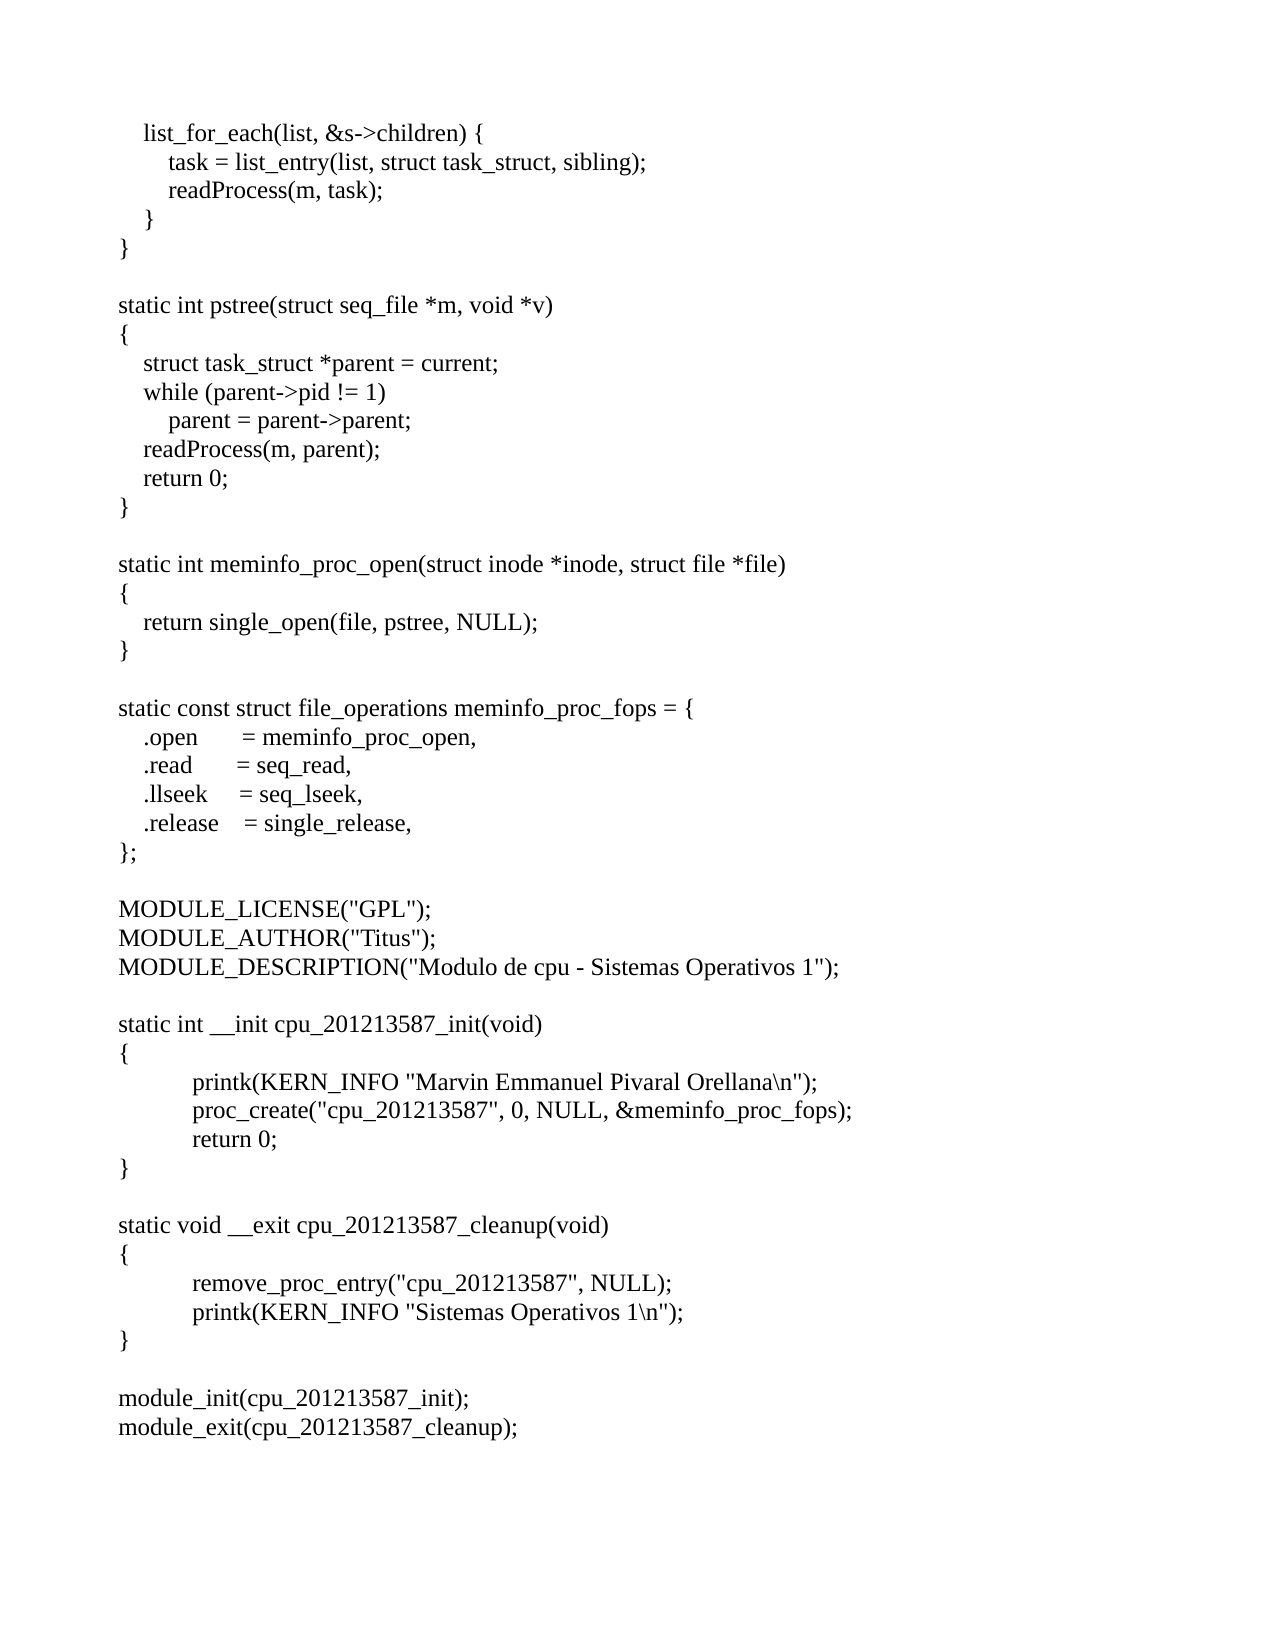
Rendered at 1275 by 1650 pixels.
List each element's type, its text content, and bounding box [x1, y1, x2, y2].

text .release = single_release, [118, 808, 1157, 837]
text static void __exit cpu_201213587_cleanup(void) [118, 1211, 1157, 1239]
text { [118, 578, 1157, 607]
text } [118, 204, 1157, 233]
text static int __init cpu_201213587_init(void) [118, 1009, 1157, 1038]
text return single_open(file, pstree, NULL); [118, 607, 1157, 636]
text .llseek = seq_lseek, [118, 779, 1157, 808]
text static int pstree(struct seq_file *m, void *v) [118, 291, 1157, 319]
text readProcess(m, parent); [118, 434, 1157, 463]
text parent = parent->parent; [118, 406, 1157, 434]
text proc_create("cpu_201213587", 0, NULL, &meminfo_proc_fops); [118, 1096, 1157, 1124]
text { [118, 319, 1157, 348]
text printk(KERN_INFO "Sistemas Operativos 1\n"); [118, 1297, 1157, 1326]
text MODULE_AUTHOR("Titus"); [118, 923, 1157, 952]
text static const struct file_operations meminfo_proc_fops = { [118, 693, 1157, 722]
text .read = seq_read, [118, 751, 1157, 779]
text MODULE_DESCRIPTION("Modulo de cpu - Sistemas Operativos 1"); [118, 952, 1157, 981]
text { [118, 1239, 1157, 1268]
text { [118, 1038, 1157, 1067]
text struct task_struct *parent = current; [118, 348, 1157, 377]
text } [118, 233, 1157, 262]
text } [118, 636, 1157, 664]
text return 0; [118, 1124, 1157, 1153]
text list_for_each(list, &s->children) { [118, 118, 1157, 147]
text module_init(cpu_201213587_init); [118, 1383, 1157, 1412]
text module_exit(cpu_201213587_cleanup); [118, 1412, 1157, 1441]
text }; [118, 837, 1157, 866]
text } [118, 1326, 1157, 1354]
text printk(KERN_INFO "Marvin Emmanuel Pivaral Orellana\n"); [118, 1067, 1157, 1096]
text } [118, 1153, 1157, 1182]
text } [118, 492, 1157, 521]
text static int meminfo_proc_open(struct inode *inode, struct file *file) [118, 549, 1157, 578]
text readProcess(m, task); [118, 176, 1157, 204]
text return 0; [118, 463, 1157, 492]
text .open = meminfo_proc_open, [118, 722, 1157, 751]
text MODULE_LICENSE("GPL"); [118, 894, 1157, 923]
text task = list_entry(list, struct task_struct, sibling); [118, 147, 1157, 176]
text while (parent->pid != 1) [118, 377, 1157, 406]
text remove_proc_entry("cpu_201213587", NULL); [118, 1268, 1157, 1297]
